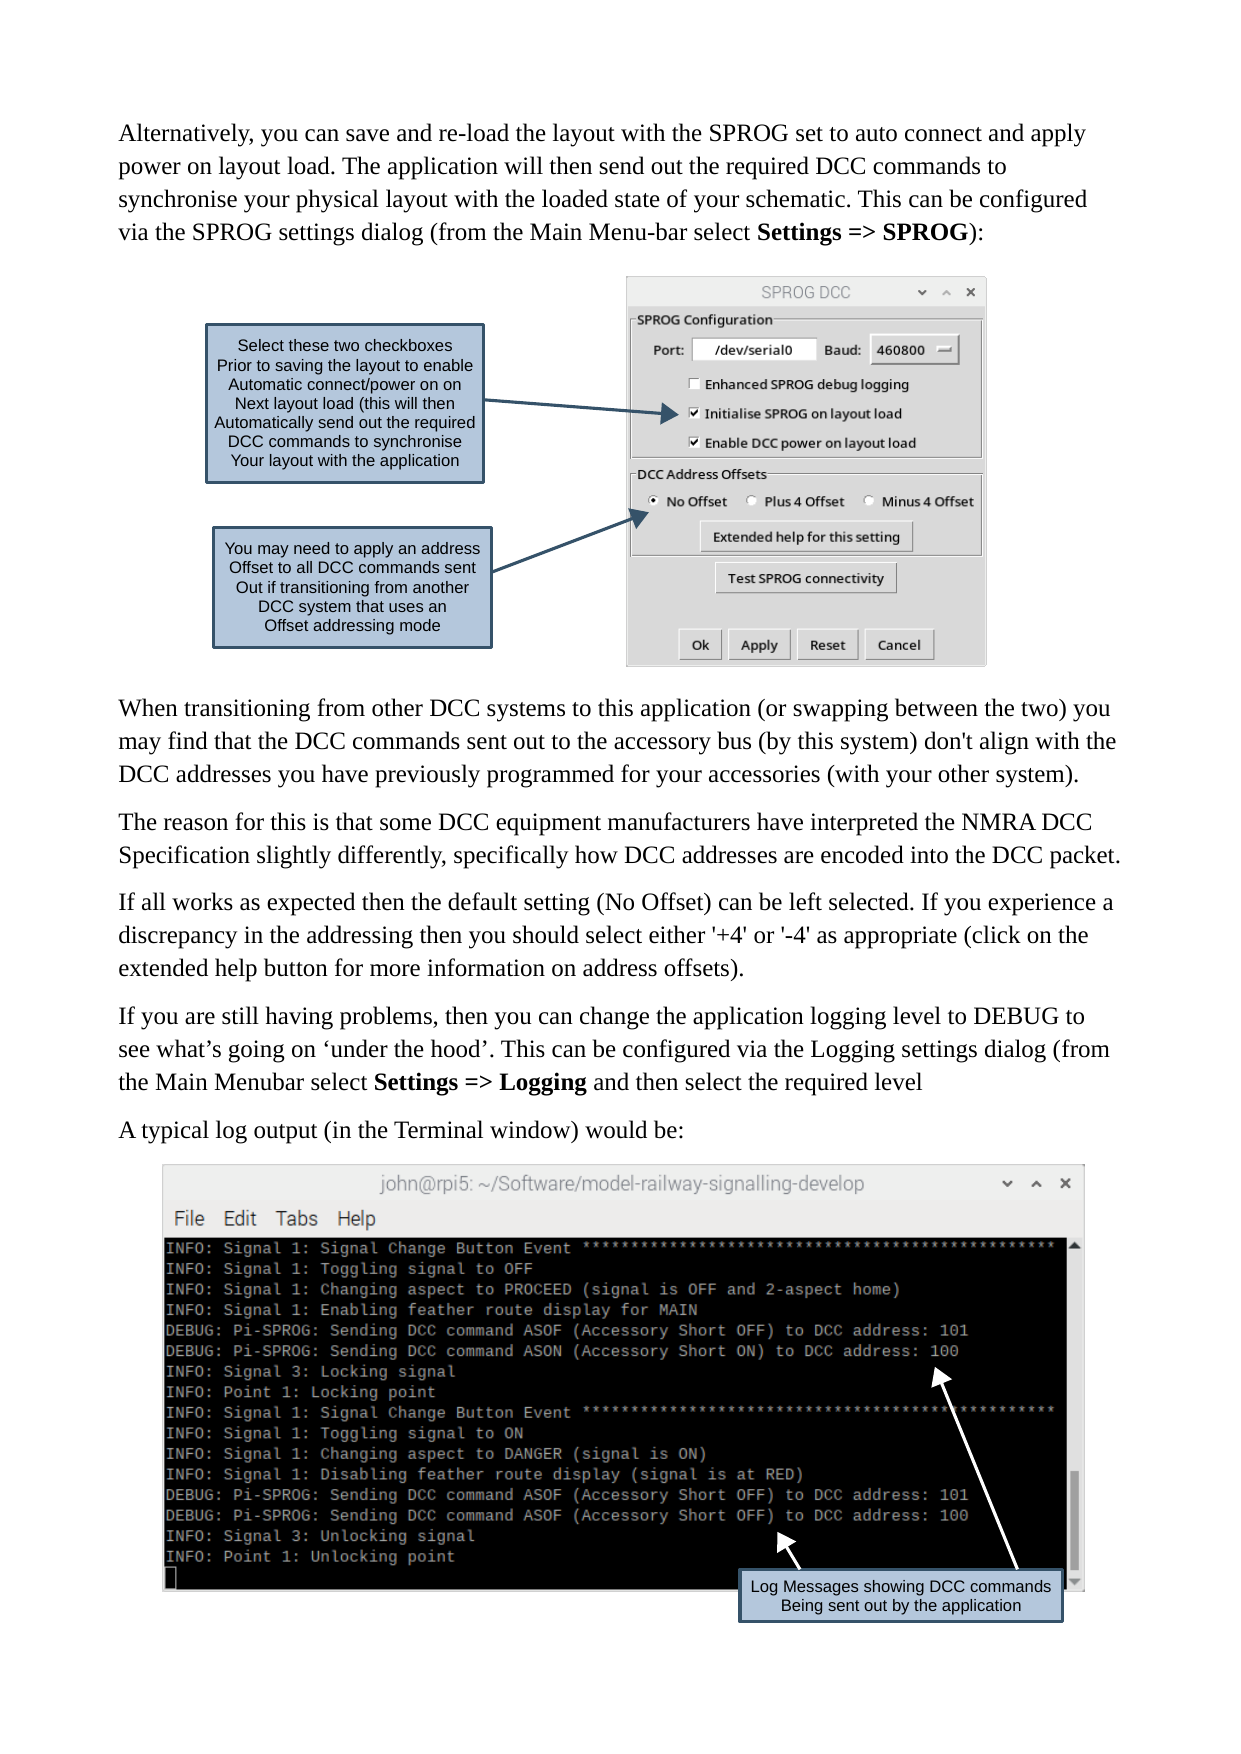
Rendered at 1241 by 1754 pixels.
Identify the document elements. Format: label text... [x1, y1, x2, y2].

picture [626, 276, 987, 667]
text When transitioning from other DCC systems to this application (or swapping between the two) you may find that the DCC commands sent out to the accessory bus (by this system) don't align with the DCC addresses you have previously programmed for your accessories (with your other system). [118, 693, 1122, 788]
text If you are still having problems, then you can change the application logging level to DEBUG to see what’s going on ‘under the hood’. This can be configured via the Logging settings dialog (from the Main Menubar select Settings => Logging and then select the required level [118, 1001, 1122, 1096]
text The reason for this is that some DCC equipment manufacturers have interpreted the NMRA DCC Specification slightly differently, specifically how DCC addresses are encoded into the DCC packet. [118, 807, 1122, 869]
text A typical log output (in the Terminal window) would be: [118, 1115, 1122, 1143]
text If all works as expected then the default setting (No Offset) can be left selected. If you experience a discrepancy in the addressing then you should select either '+4' or '-4' as appropriate (click on the extended help button for more information on address offsets). [118, 887, 1122, 982]
text Alternatively, you can save and re-load the layout with the SPROG set to auto connect and apply power on layout load. The application will then send out the required DCC commands to synchronise your physical layout with the loaded state of your schematic. This can be configured via the SPROG settings dialog (from the Main Menu-bar select Settings => SPROG): [118, 118, 1122, 246]
picture [162, 1164, 1085, 1592]
